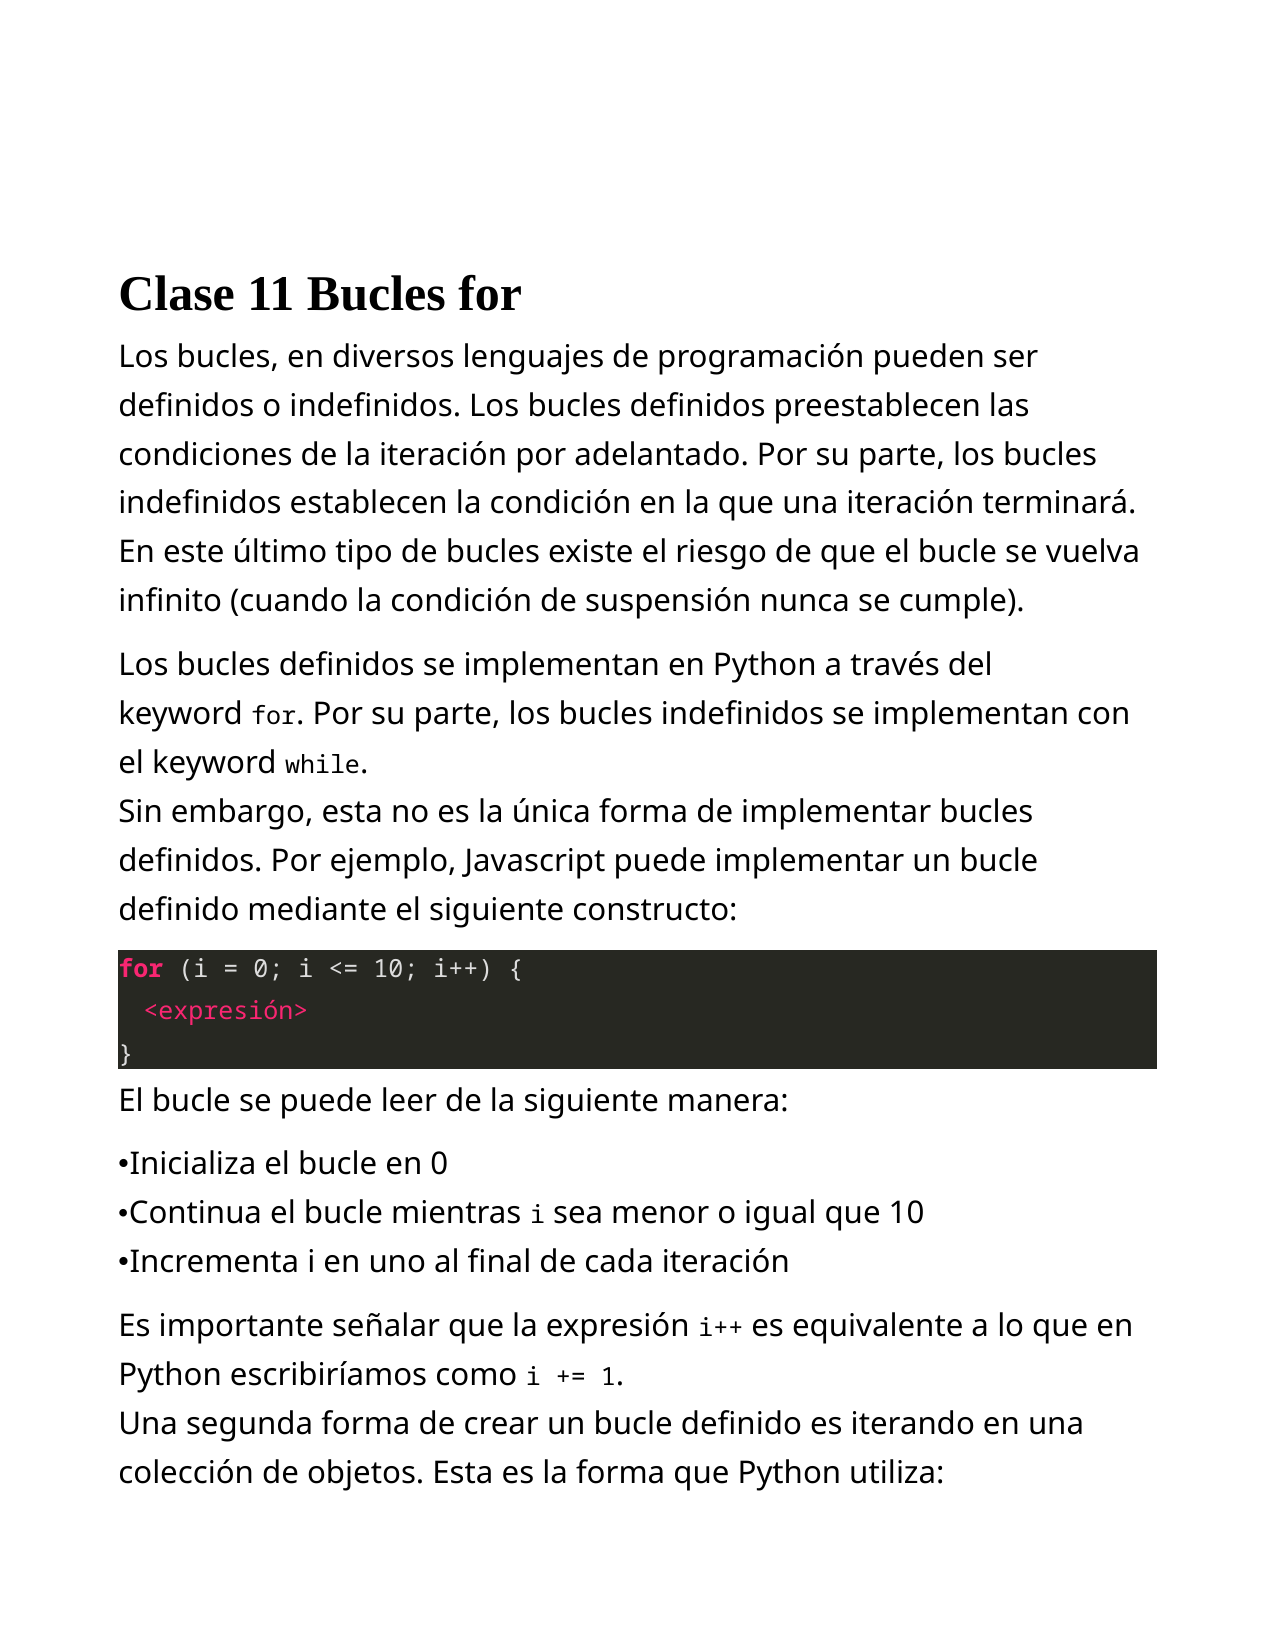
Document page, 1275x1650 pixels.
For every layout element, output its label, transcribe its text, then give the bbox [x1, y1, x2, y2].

text Es importante señalar que la expresión i++ es equivalente a lo que en Python escribiríamos como i += 1. [118, 1303, 1157, 1394]
text for (i = 0; i <= 10; i++) { [118, 950, 1157, 984]
list Incrementa i en uno al final de cada iteración [118, 1239, 1157, 1282]
text Los bucles definidos se implementan en Python a través del keyword for. Por su parte, los bucles indefinidos se implementan con el keyword while. [118, 642, 1157, 782]
subtitle Clase 11 Bucles for [118, 263, 1157, 321]
text El bucle se puede leer de la siguiente manera: [118, 1078, 1157, 1120]
text Sin embargo, esta no es la única forma de implementar bucles definidos. Por ejemplo, Javascript puede implementar un bucle definido mediante el siguiente constructo: [118, 789, 1157, 929]
text } [118, 1035, 1157, 1069]
list Inicializa el bucle en 0 [118, 1141, 1157, 1184]
text Una segunda forma de crear un bucle definido es iterando en una colección de objetos. Esta es la forma que Python utiliza: [118, 1401, 1157, 1492]
text Los bucles, en diversos lenguajes de programación pueden ser definidos o indefinidos. Los bucles definidos preestablecen las condiciones de la iteración por adelantado. Por su parte, los bucles indefinidos establecen la condición en la que una iteración terminará. En este último tipo de bucles existe el riesgo de que el bucle se vuelva infinito (cuando la condición de suspensión nunca se cumple). [118, 333, 1157, 621]
text <expresión> [118, 993, 1157, 1027]
list Continua el bucle mientras i sea menor o igual que 10 [118, 1190, 1157, 1233]
